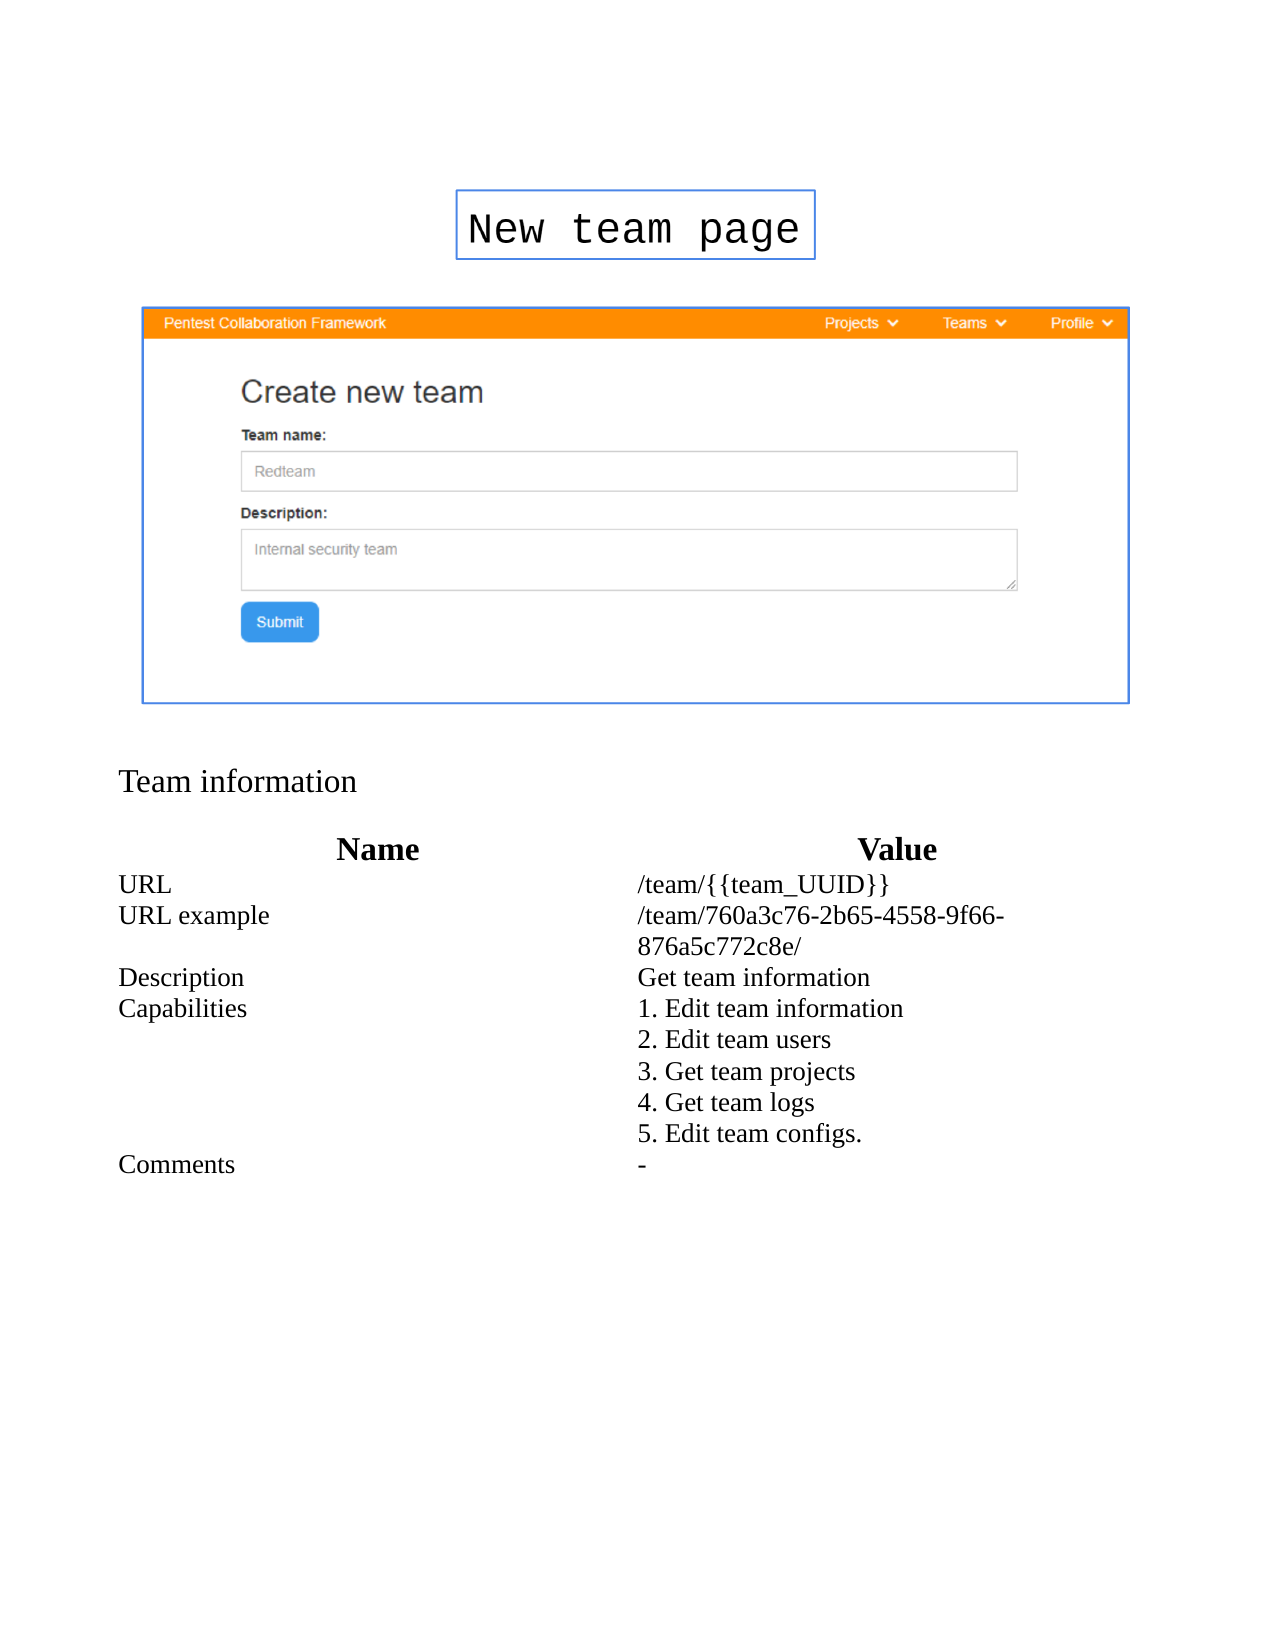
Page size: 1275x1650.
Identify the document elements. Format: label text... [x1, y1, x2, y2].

table_cell URL example [118, 899, 637, 961]
table_header Value [638, 830, 1157, 868]
table_cell /team/{{team_UUID}} [638, 868, 1157, 899]
table_cell - [638, 1148, 1157, 1179]
picture [118, 181, 1157, 733]
table_cell Capabilities [118, 993, 637, 1148]
text Team information [118, 733, 1157, 800]
table_cell URL [118, 868, 637, 899]
table_cell Description [118, 961, 637, 992]
table_cell Get team information [638, 961, 1157, 992]
table_cell Comments [118, 1148, 637, 1179]
table_cell 1. Edit team information 2. Edit team users 3. Get team projects 4. Get team logs 5. Edit team configs. [638, 993, 1157, 1148]
table_header Name [118, 830, 637, 868]
table_cell /team/760a3c76-2b65-4558-9f66-876a5c772c8e/ [638, 899, 1157, 961]
